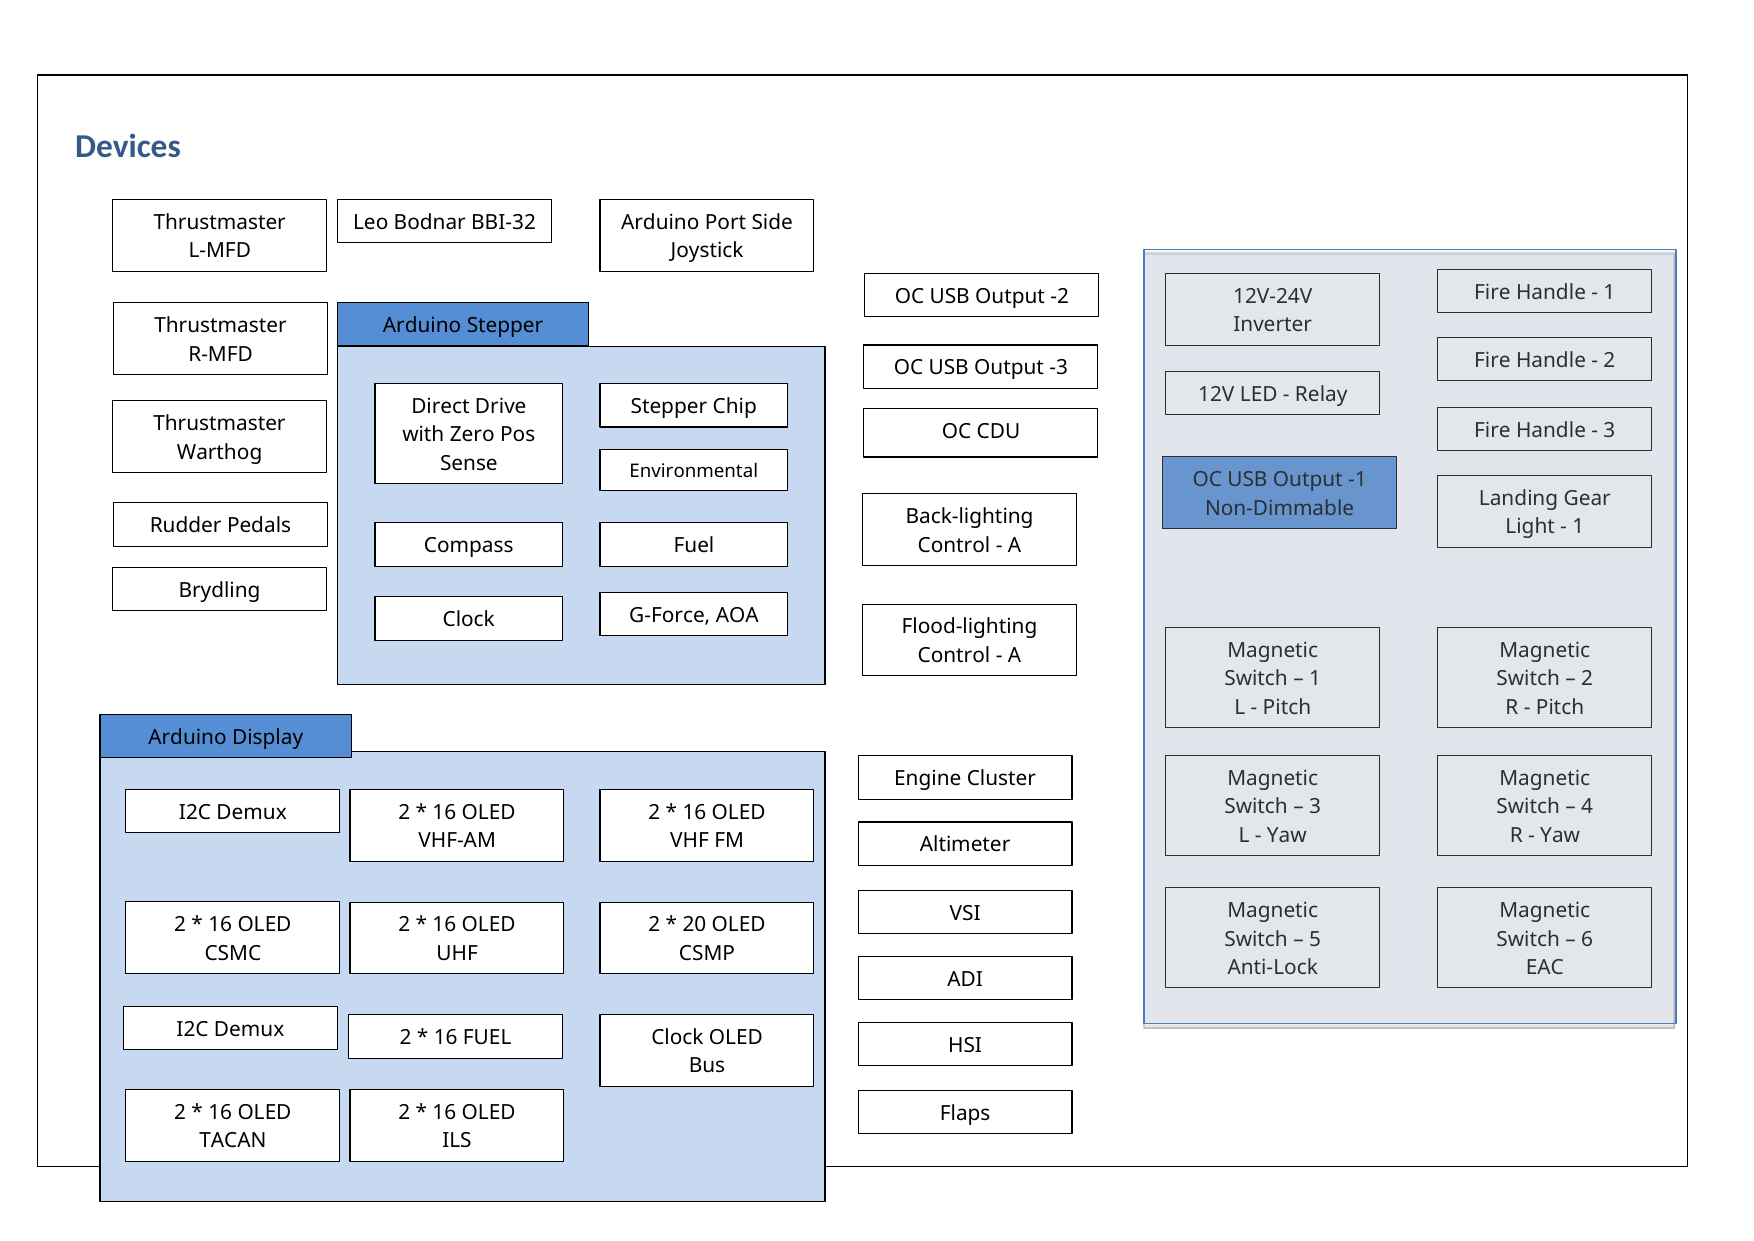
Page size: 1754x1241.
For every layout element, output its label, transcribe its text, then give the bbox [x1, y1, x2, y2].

subtitle Devices [75, 125, 1679, 166]
